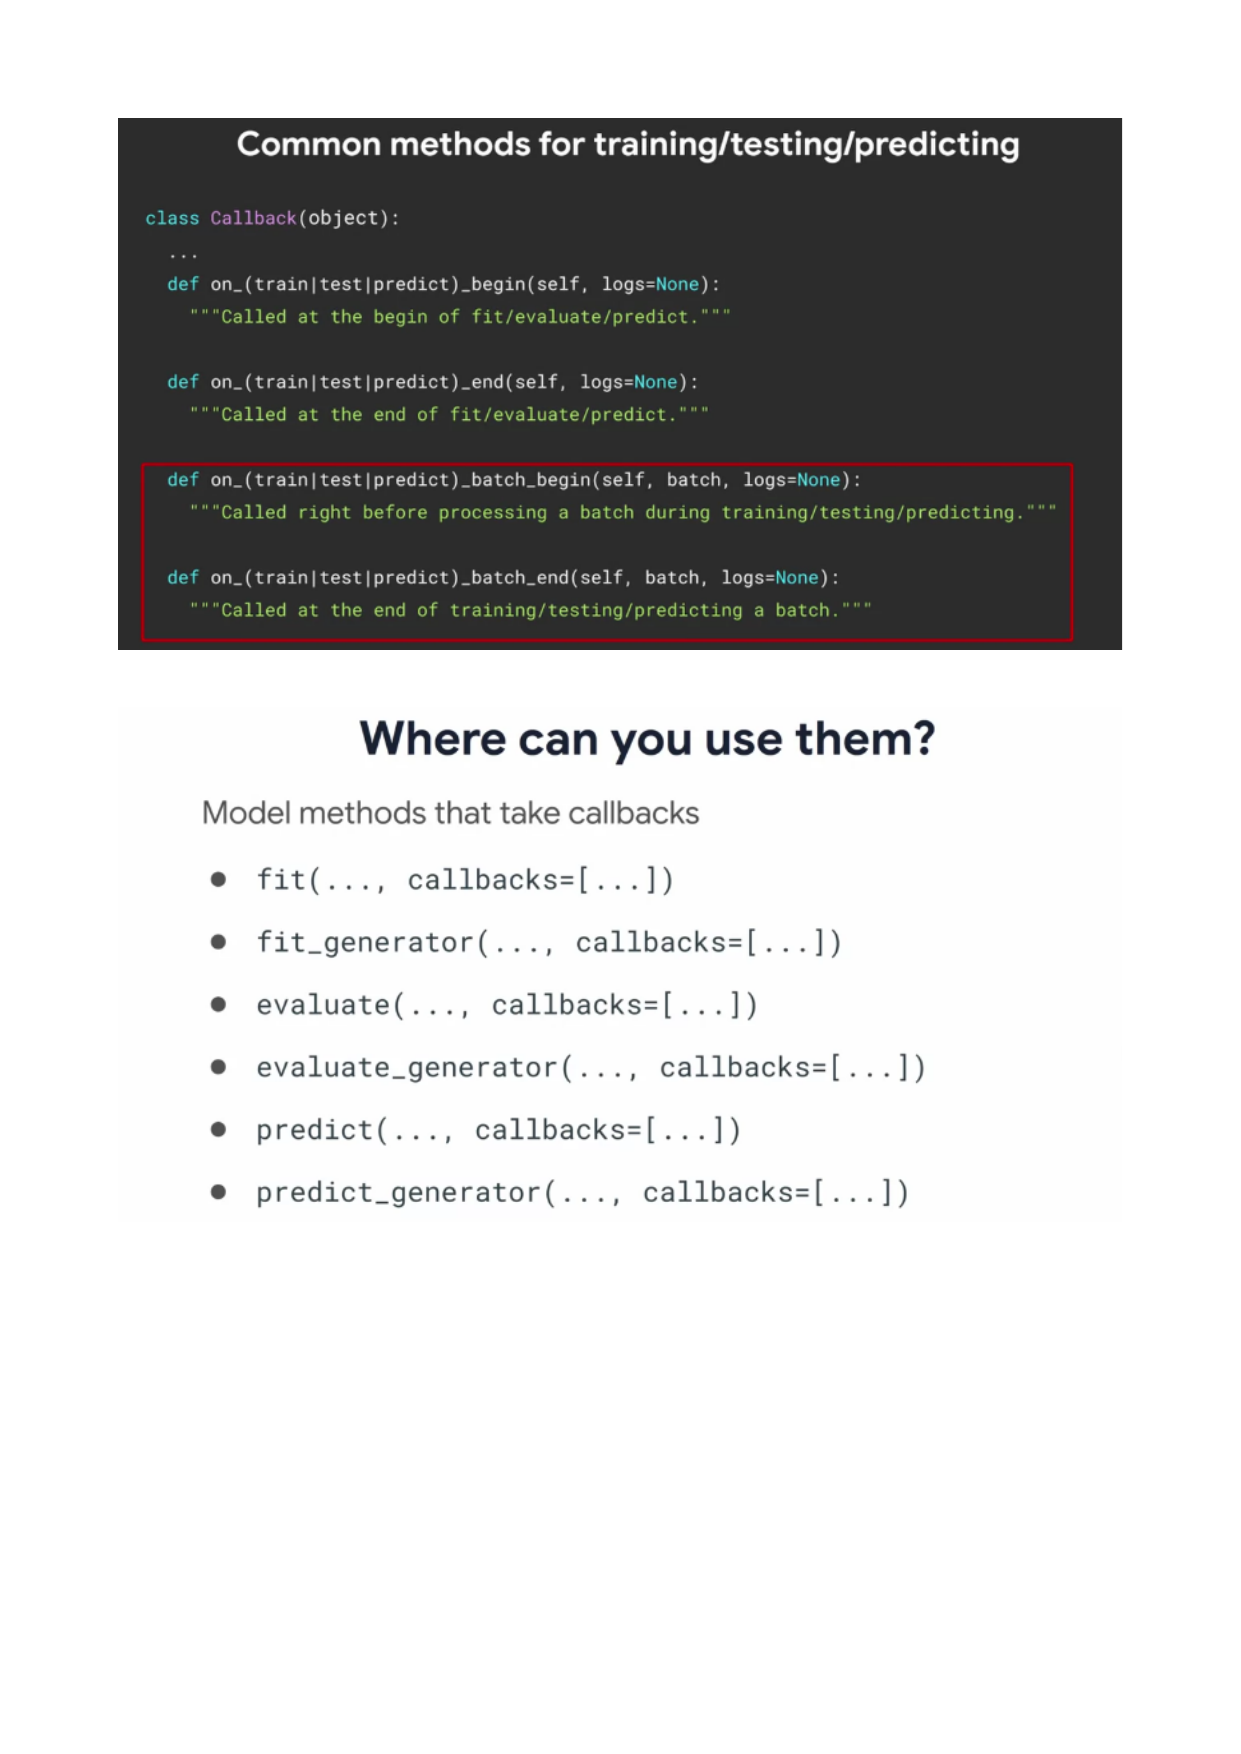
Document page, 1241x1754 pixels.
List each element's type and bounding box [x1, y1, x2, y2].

picture [118, 118, 1123, 650]
picture [118, 707, 1123, 1222]
